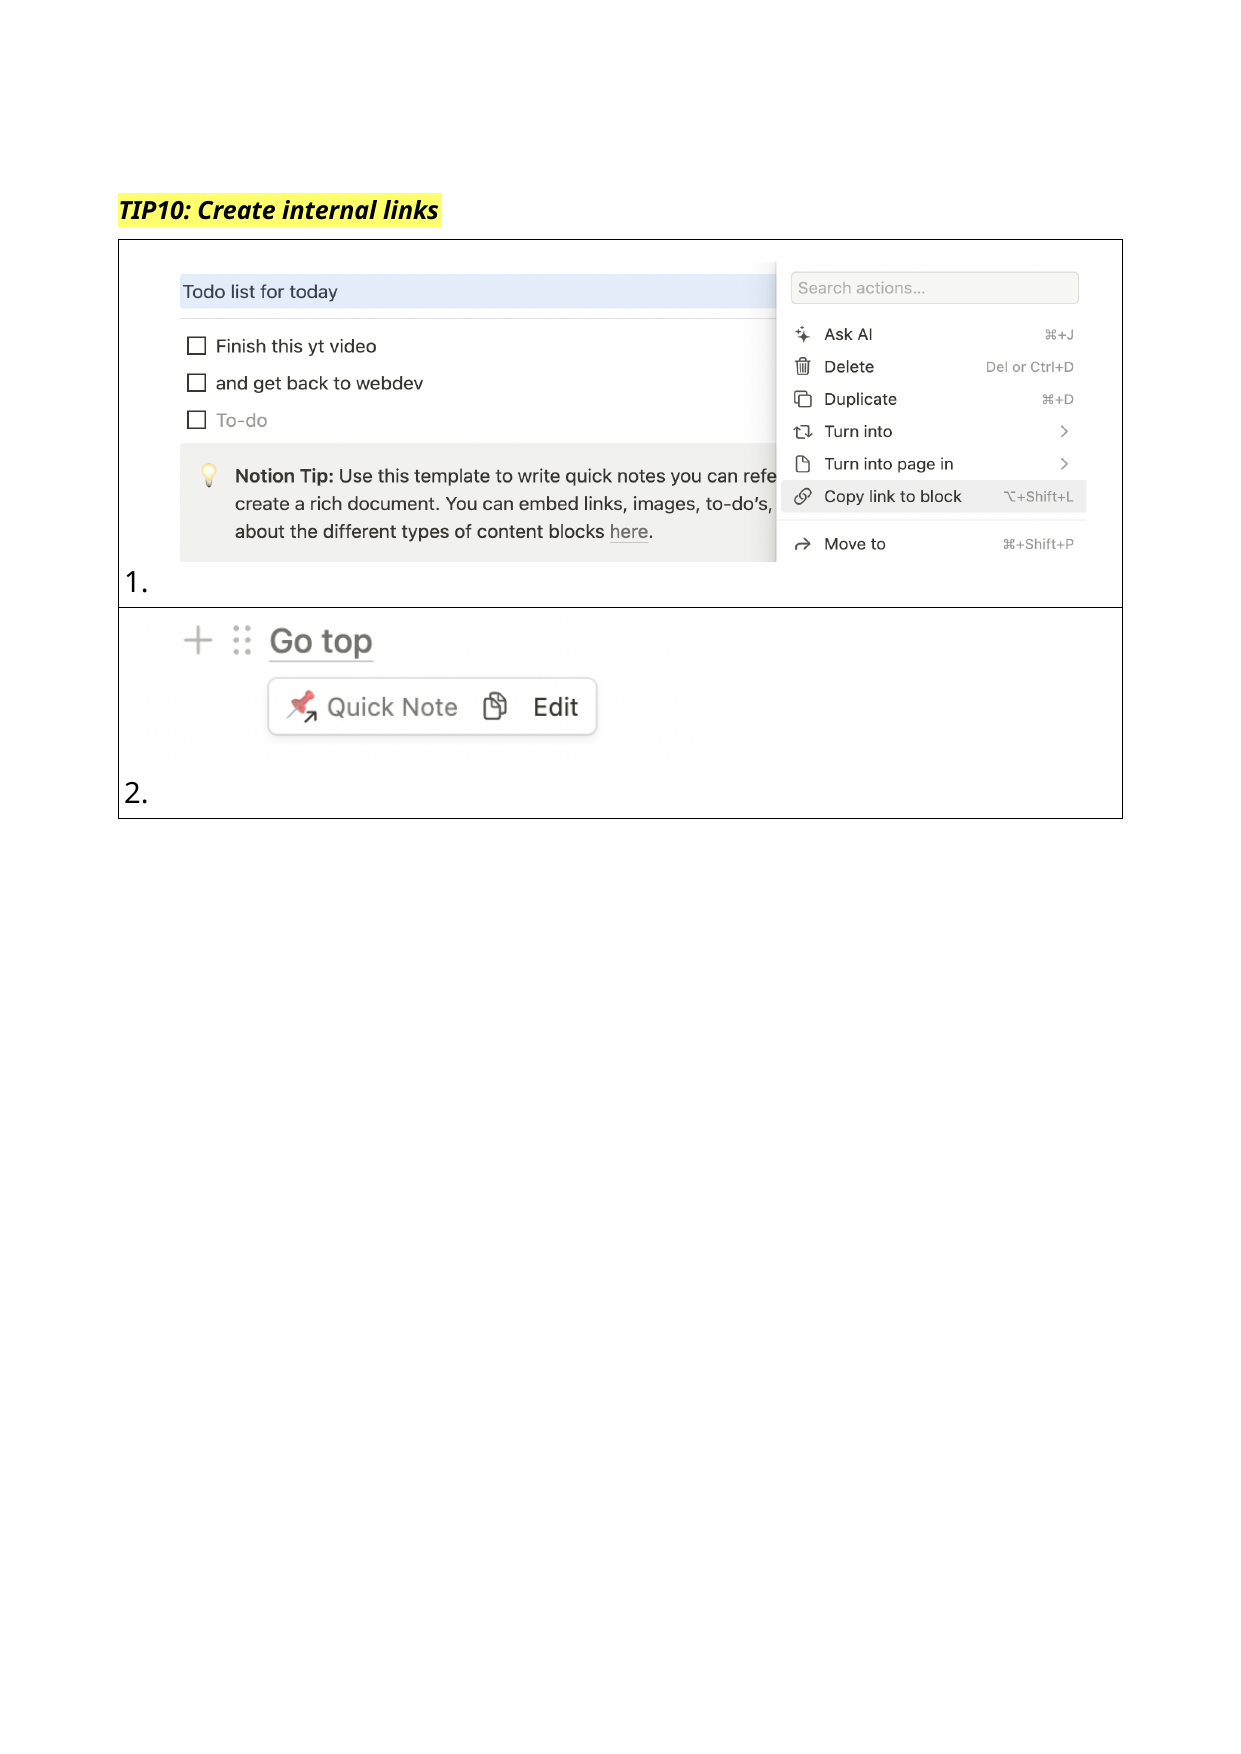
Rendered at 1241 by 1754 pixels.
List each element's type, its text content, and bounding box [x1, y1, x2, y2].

table_header 1. [119, 240, 1122, 607]
subtitle TIP10: Create internal links [442, 193, 1122, 227]
table_cell 2. [119, 608, 1122, 818]
picture [151, 262, 1087, 562]
picture [144, 619, 699, 758]
